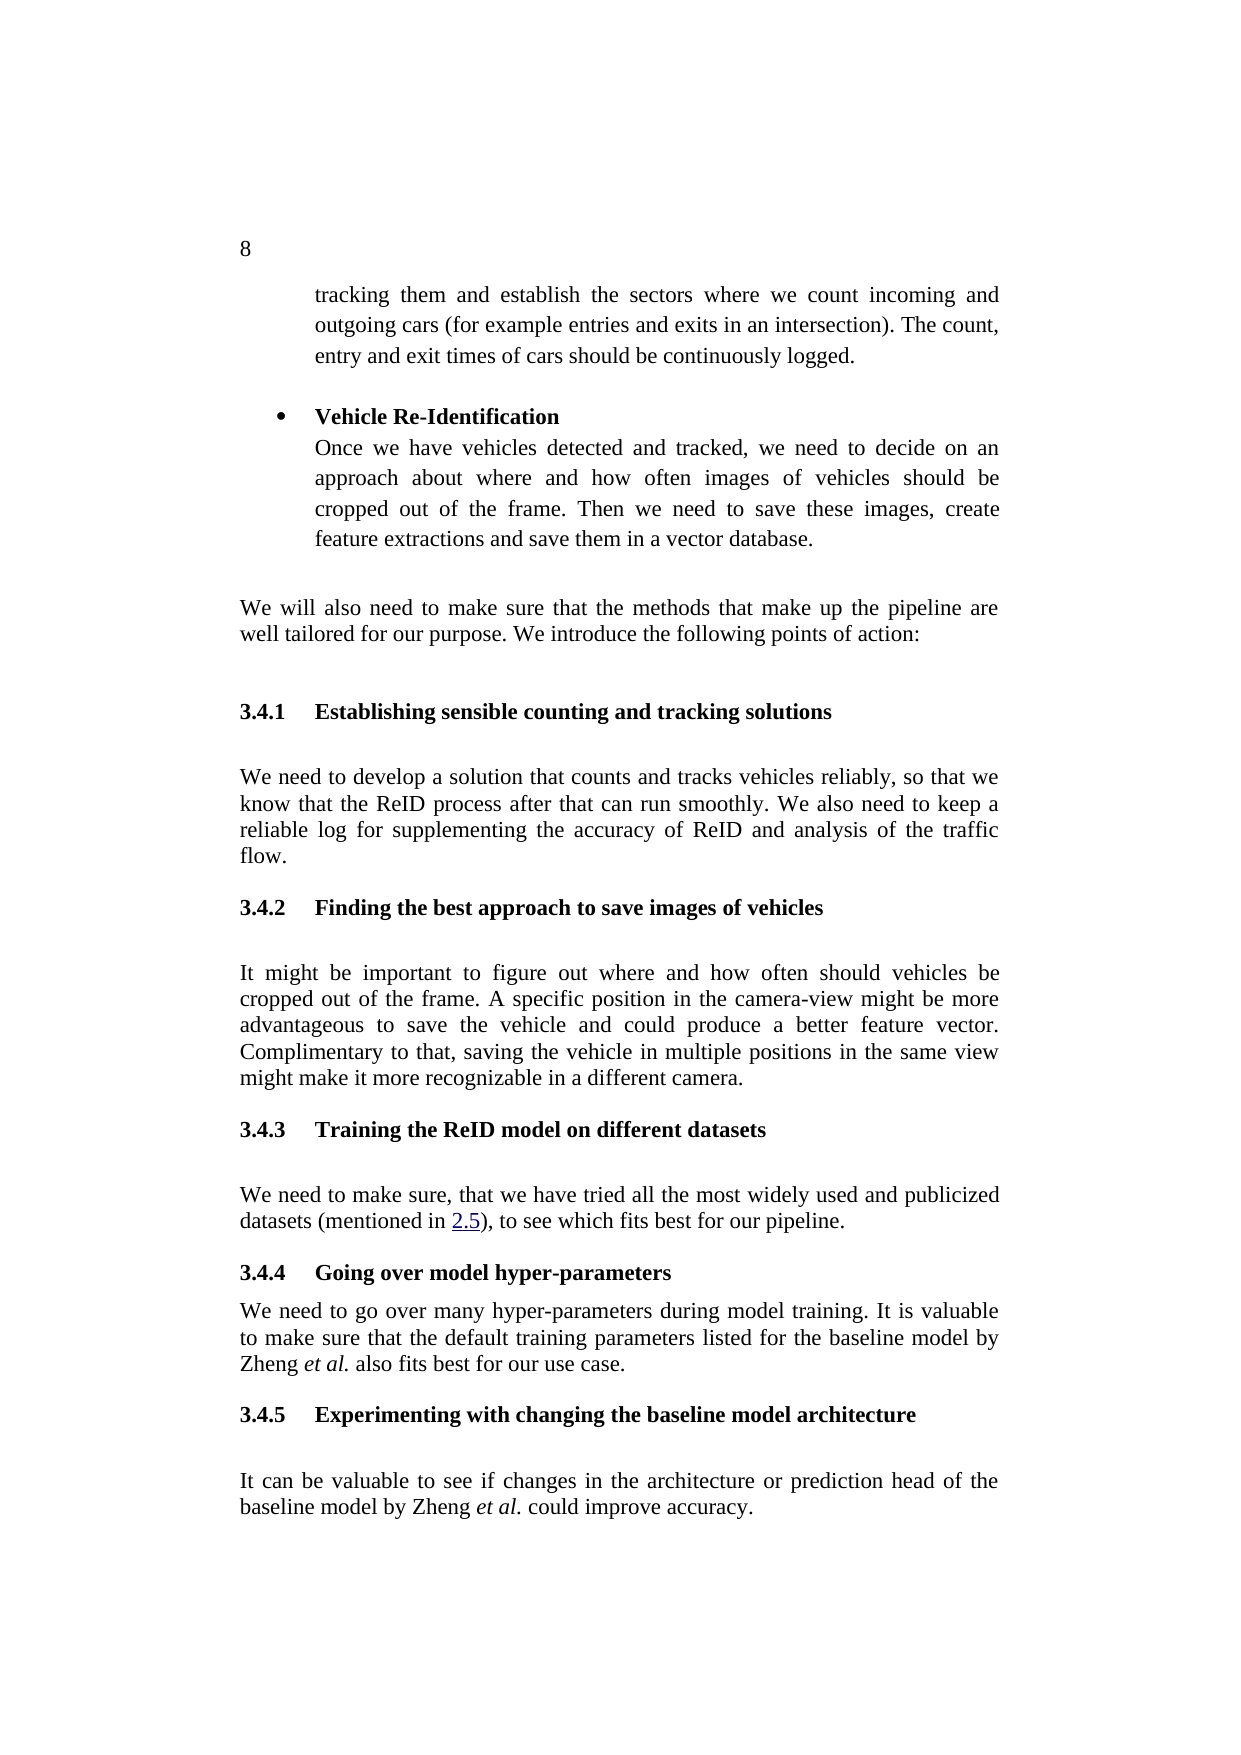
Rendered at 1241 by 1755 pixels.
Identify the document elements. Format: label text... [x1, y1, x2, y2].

text It can be valuable to see if changes in the architecture or prediction head of the baseline model by Zheng et al. could improve accuracy. [239, 1467, 1001, 1519]
text We will also need to make sure that the methods that make up the pipeline are well tailored for our purpose. We introduce the following points of action: [239, 594, 1001, 647]
list Once we have vehicles detected and tracked, we need to decide on an approach about where and how often images of vehicles should be cropped out of the frame. Then we need to save these images, create feature extractions and save them in a vector database. [314, 434, 1001, 551]
list tracking them and establish the sectors where we count incoming and outgoing cars (for example entries and exits in an intersection). The count, entry and exit times of cars should be continuously logged. [314, 281, 1001, 368]
subtitle Finding the best approach to save images of vehicles [239, 894, 1001, 920]
subtitle Training the ReID model on different datasets [239, 1116, 1001, 1142]
text We need to make sure, that we have tried all the most widely used and publicized datasets (mentioned in 2.5), to see which fits best for our pipeline. [239, 1181, 1001, 1233]
text We need to develop a solution that counts and tracks vehicles reliably, so that we know that the ReID process after that can run smoothly. We also need to keep a reliable log for supplementing the accuracy of ReID and analysis of the traffic flow. [239, 763, 1001, 869]
subtitle Experimenting with changing the baseline model architecture [239, 1401, 1001, 1428]
text It might be important to figure out where and how often should vehicles be cropped out of the frame. A specific position in the camera-view might be more advantageous to save the vehicle and could produce a better feature vector. Complimentary to that, saving the vehicle in multiple positions in the same view might make it more recognizable in a different camera. [239, 959, 1001, 1091]
text We need to go over many hyper-parameters during model training. It is valuable to make sure that the default training parameters listed for the baseline model by Zheng et al. also fits best for our use case. [239, 1297, 1001, 1376]
list Vehicle Re-Identification [277, 402, 1001, 430]
subtitle Going over model hyper-parameters [239, 1258, 1001, 1285]
subtitle Establishing sensible counting and tracking solutions [239, 698, 1001, 724]
